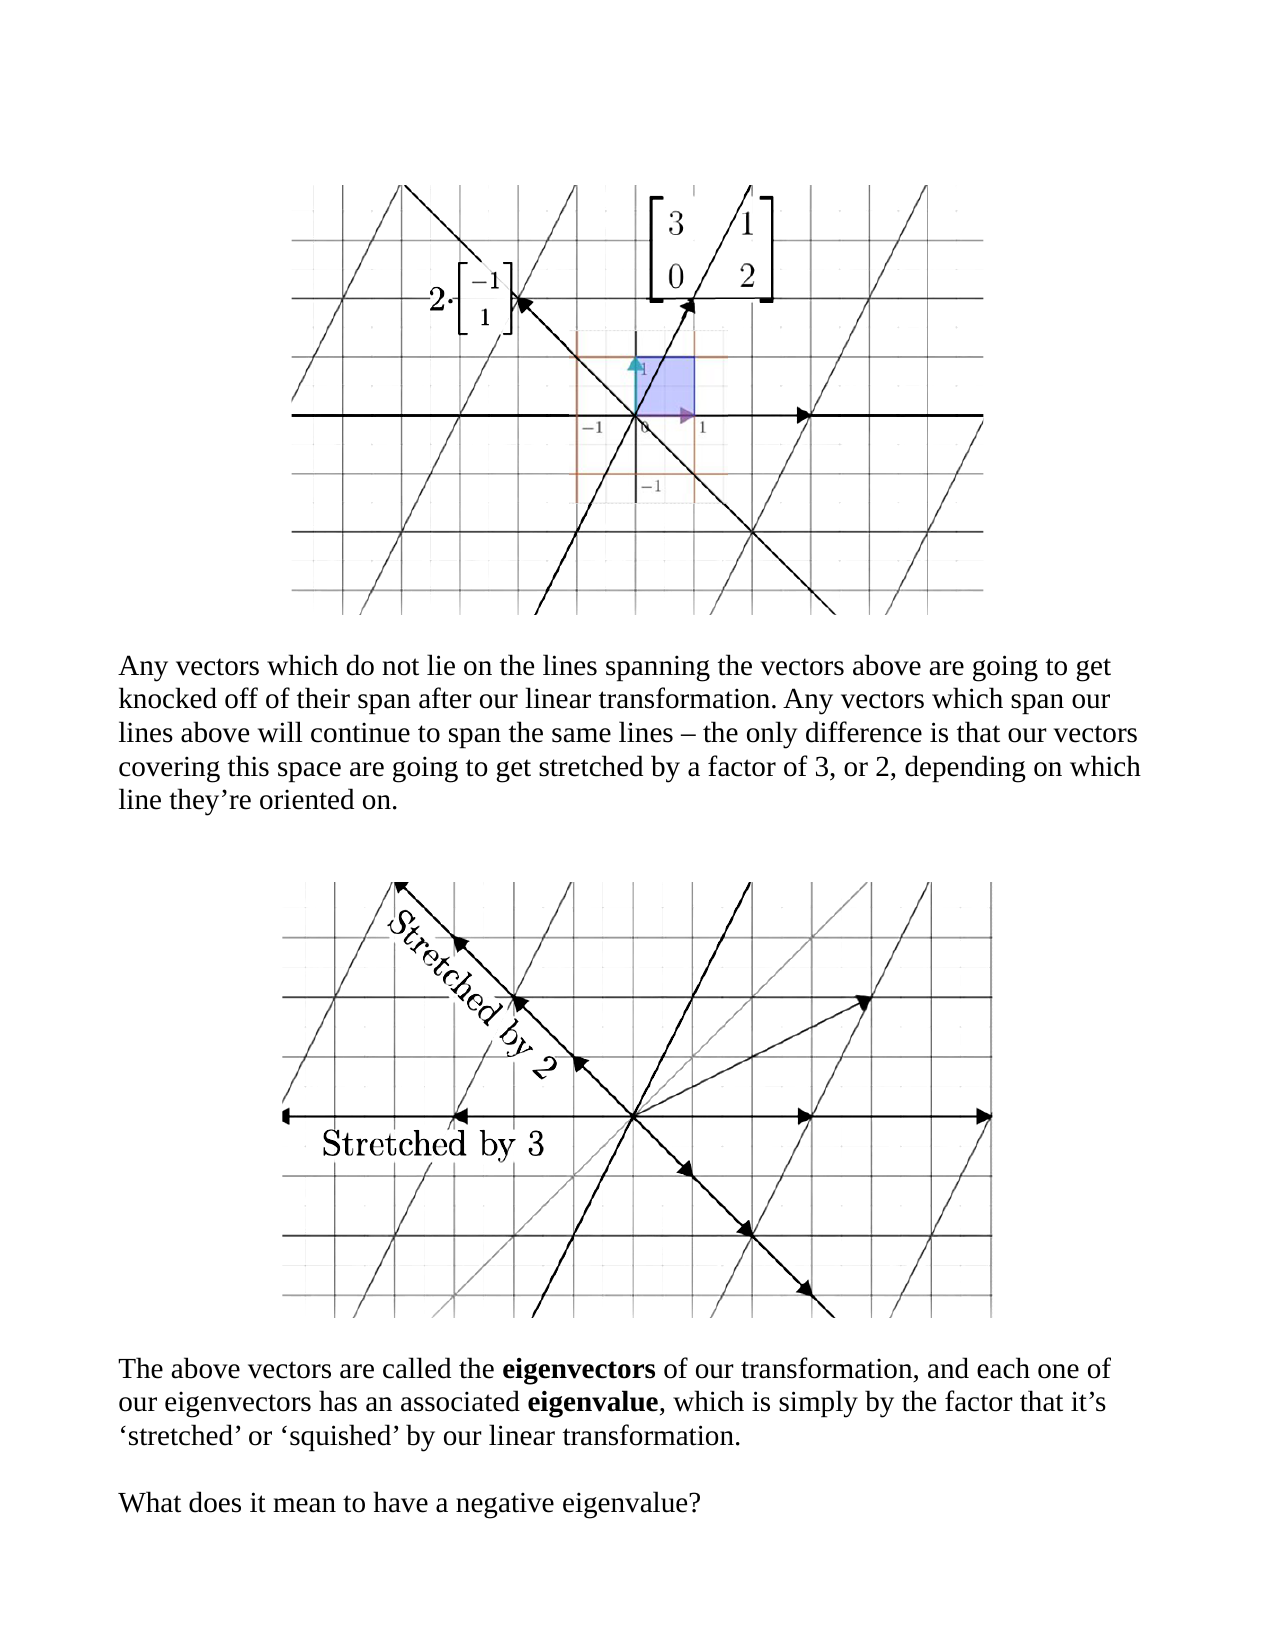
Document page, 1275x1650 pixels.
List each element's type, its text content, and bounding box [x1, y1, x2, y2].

text The above vectors are called the eigenvectors of our transformation, and each one of our eigenvectors has an associated eigenvalue, which is simply by the factor that it’s ‘stretched’ or ‘squished’ by our linear transformation. [118, 1351, 1157, 1452]
picture [282, 882, 993, 1318]
text Any vectors which do not lie on the lines spanning the vectors above are going to get knocked off of their span after our linear transformation. Any vectors which span our lines above will continue to span the same lines – the only difference is that our vectors covering this space are going to get stretched by a factor of 3, or 2, depending on which line they’re oriented on. [118, 648, 1157, 816]
text What does it mean to have a negative eigenvalue? [118, 1485, 1157, 1519]
picture [291, 185, 984, 615]
